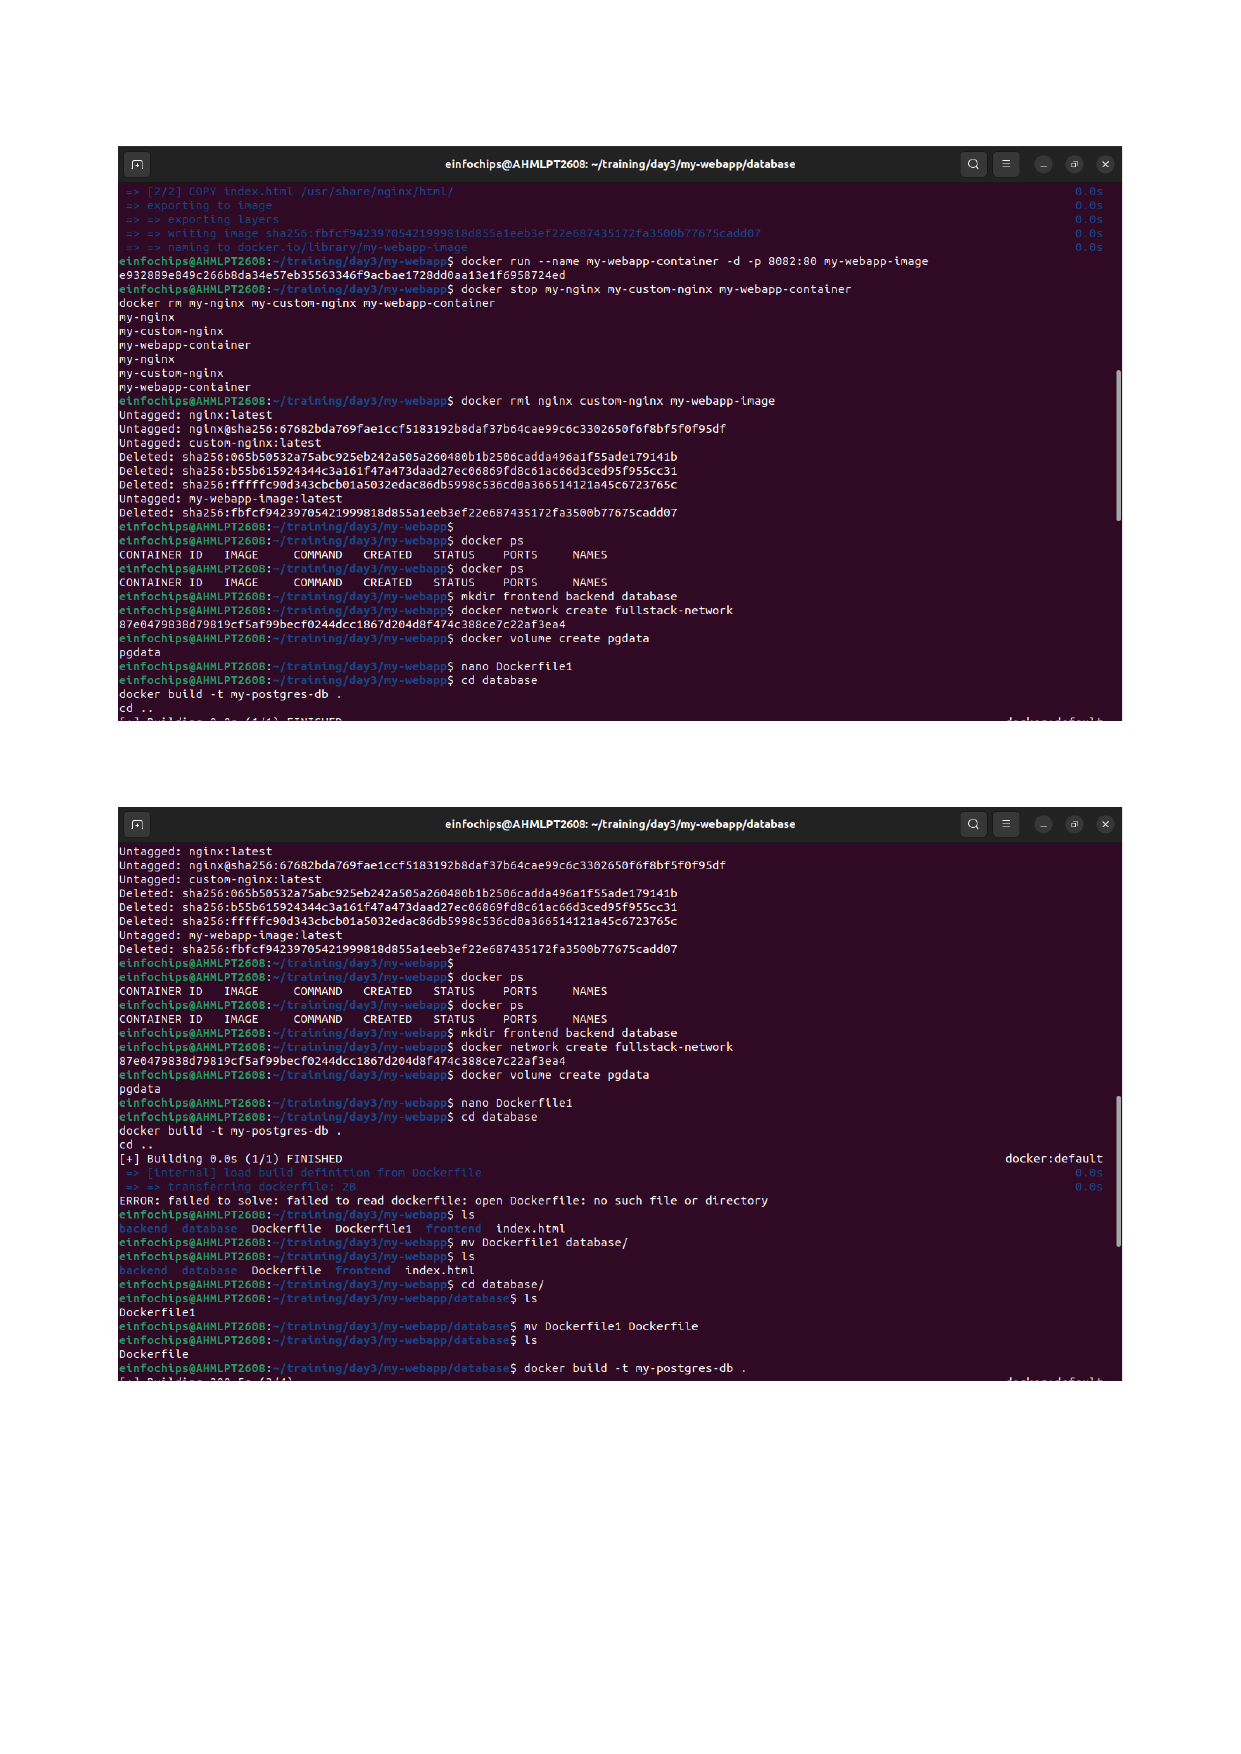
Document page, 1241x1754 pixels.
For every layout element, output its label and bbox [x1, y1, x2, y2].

picture [118, 146, 1123, 721]
picture [118, 807, 1123, 1381]
